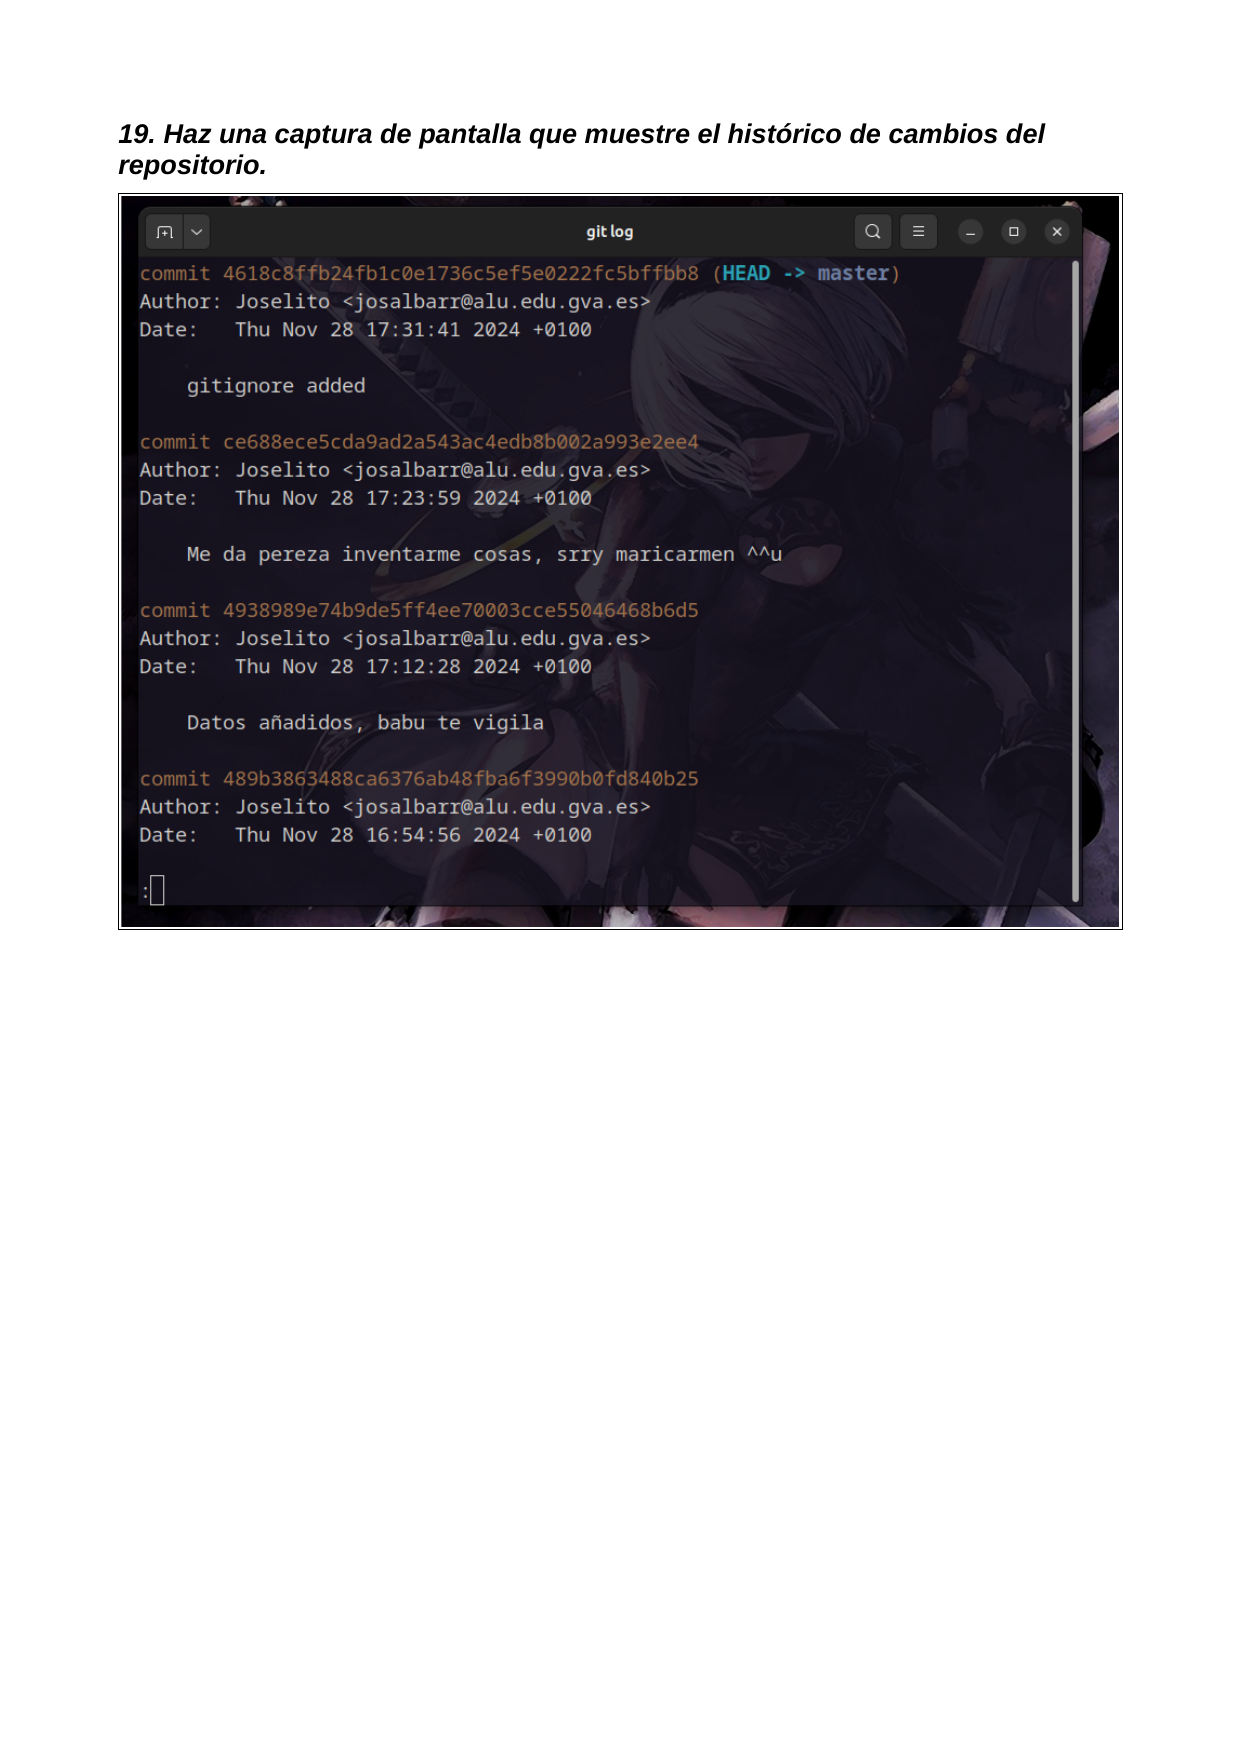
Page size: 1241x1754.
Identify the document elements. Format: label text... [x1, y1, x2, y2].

picture [121, 196, 1119, 927]
subtitle 19. Haz una captura de pantalla que muestre el histórico de cambios del repositorio. [118, 118, 1122, 181]
